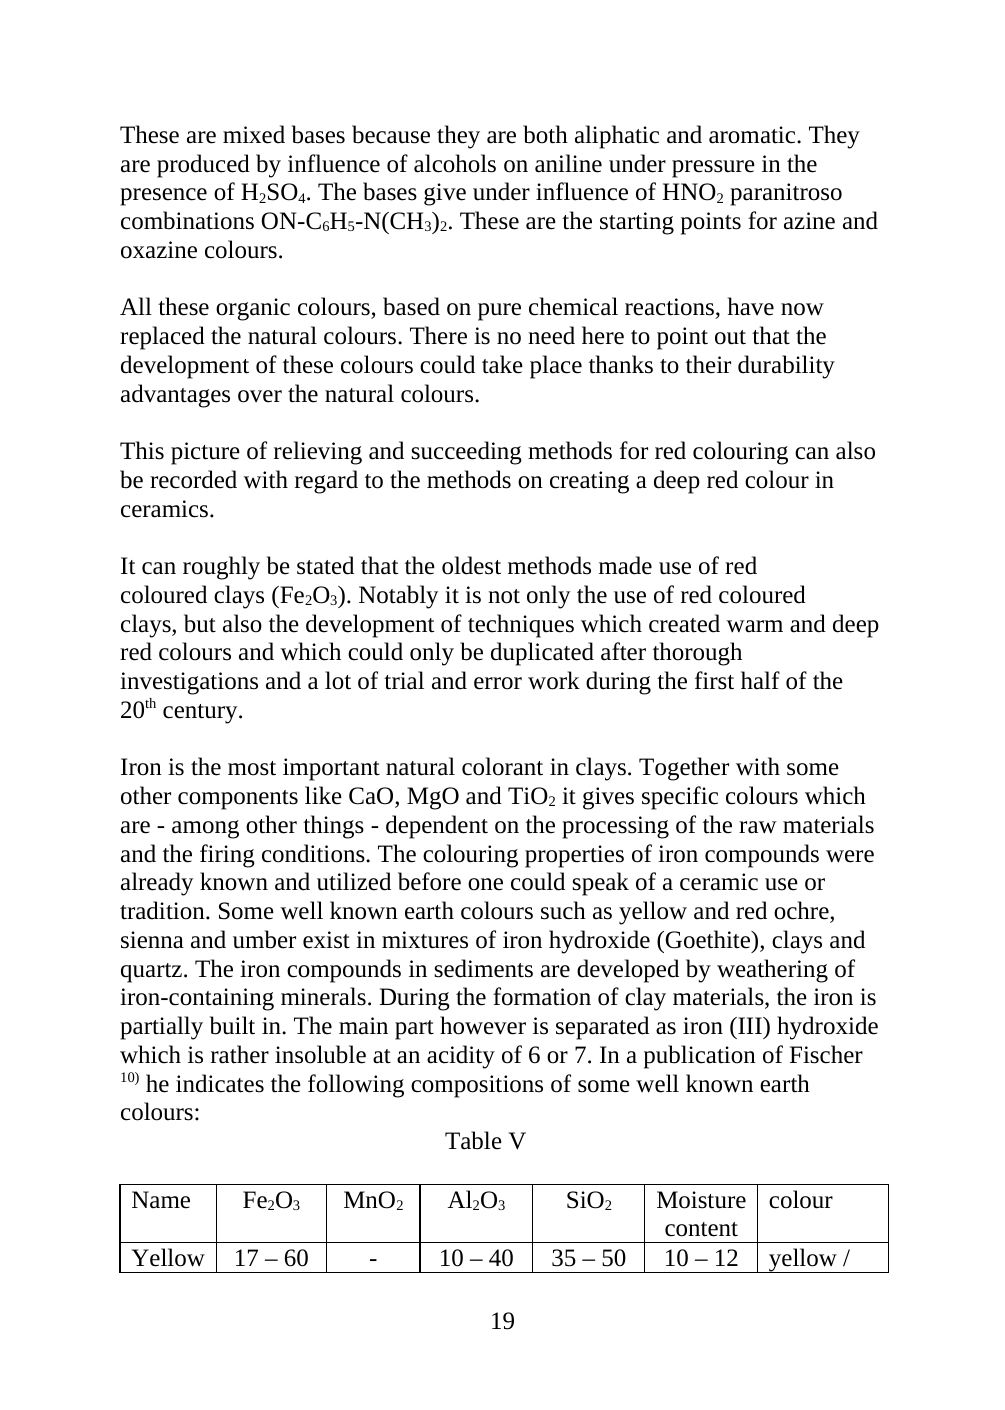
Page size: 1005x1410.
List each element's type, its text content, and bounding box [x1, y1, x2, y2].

table_cell - [327, 1243, 419, 1272]
table_cell yellow / [758, 1243, 888, 1272]
text All these organic colours, based on pure chemical reactions, have now replaced the natural colours. There is no need here to point out that the development of these colours could take place thanks to their durability advantages over the natural colours. [120, 292, 885, 407]
table_cell Yellow [121, 1243, 216, 1272]
table_header Al2O3 [421, 1185, 532, 1242]
table_header SiO2 [533, 1185, 644, 1242]
table_cell 10 – 12 [645, 1243, 757, 1272]
text coloured clays (Fe2O3). Notably it is not only the use of red coloured [120, 580, 885, 609]
table_header Name [121, 1185, 216, 1242]
table_header MnO2 [327, 1185, 419, 1242]
table_header colour [758, 1185, 888, 1242]
text This picture of relieving and succeeding methods for red colouring can also be recorded with regard to the methods on creating a deep red colour in ceramics. [120, 436, 885, 522]
text Iron is the most important natural colorant in clays. Together with some other components like CaO, MgO and TiO2 it gives specific colours which are - among other things - dependent on the processing of the raw materials and the firing conditions. The colouring properties of iron compounds were already known and utilized before one could speak of a ceramic use or tradition. Some well known earth colours such as yellow and red ochre, sienna and umber exist in mixtures of iron hydroxide (Goethite), clays and quartz. The iron compounds in sediments are developed by weathering of iron-containing minerals. During the formation of clay materials, the iron is partially built in. The main part however is separated as iron (III) hydroxide which is rather insoluble at an acidity of 6 or 7. In a publication of Fischer 10) he indicates the following compositions of some well known earth colours: [120, 752, 885, 1126]
text These are mixed bases because they are both aliphatic and aromatic. They are produced by influence of alcohols on aniline under pressure in the presence of H2SO4. The bases give under influence of HNO2 paranitroso combinations ON-C6H5-N(CH3)2. These are the starting points for azine and oxazine colours. [120, 120, 885, 264]
table_header Fe2O3 [217, 1185, 326, 1242]
text Table V [120, 1126, 885, 1155]
table_cell 10 – 40 [421, 1243, 532, 1272]
table_header Moisture content [645, 1185, 757, 1242]
table_cell 17 – 60 [217, 1243, 326, 1272]
text It can roughly be stated that the oldest methods made use of red [120, 551, 885, 580]
table_cell 35 – 50 [533, 1243, 644, 1272]
text clays, but also the development of techniques which created warm and deep red colours and which could only be duplicated after thorough investigations and a lot of trial and error work during the first half of the 20th century. [120, 609, 885, 724]
